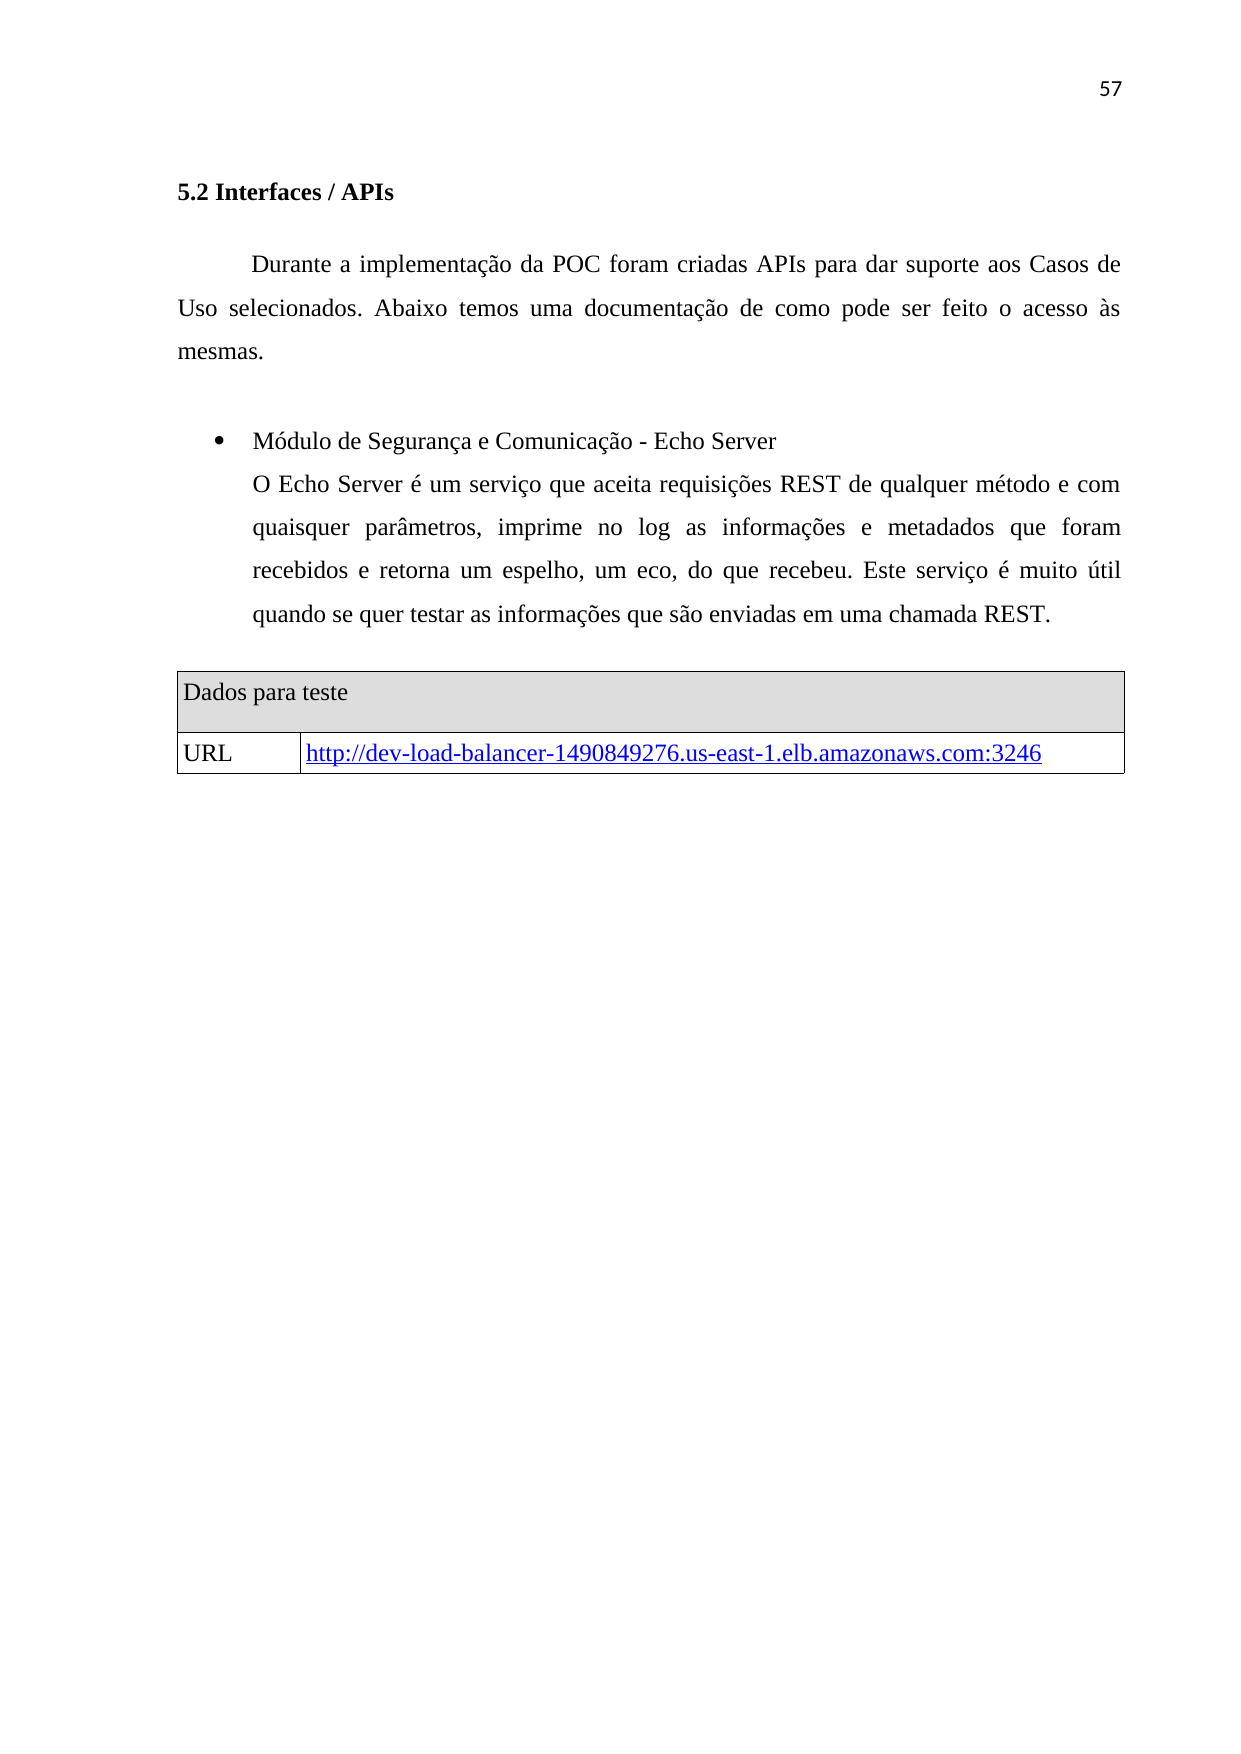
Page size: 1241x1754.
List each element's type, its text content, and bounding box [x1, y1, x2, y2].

table_cell http://dev-load-balancer-1490849276.us-east-1.elb.amazonaws.com:3246 [301, 733, 1124, 772]
text Durante a implementação da POC foram criadas APIs para dar suporte aos Casos de Uso selecionados. Abaixo temos uma documentação de como pode ser feito o acesso às mesmas. [177, 249, 1122, 364]
subtitle 5.2 Interfaces / APIs [177, 177, 1122, 206]
list Módulo de Segurança e Comunicação - Echo Server [215, 426, 1122, 455]
text O Echo Server é um serviço que aceita requisições REST de qualquer método e com quaisquer parâmetros, imprime no log as informações e metadados que foram recebidos e retorna um espelho, um eco, do que recebeu. Este serviço é muito útil quando se quer testar as informações que são enviadas em uma chamada REST. [252, 469, 1122, 627]
table_cell URL [178, 733, 300, 772]
table_header Dados para teste [178, 672, 1124, 732]
